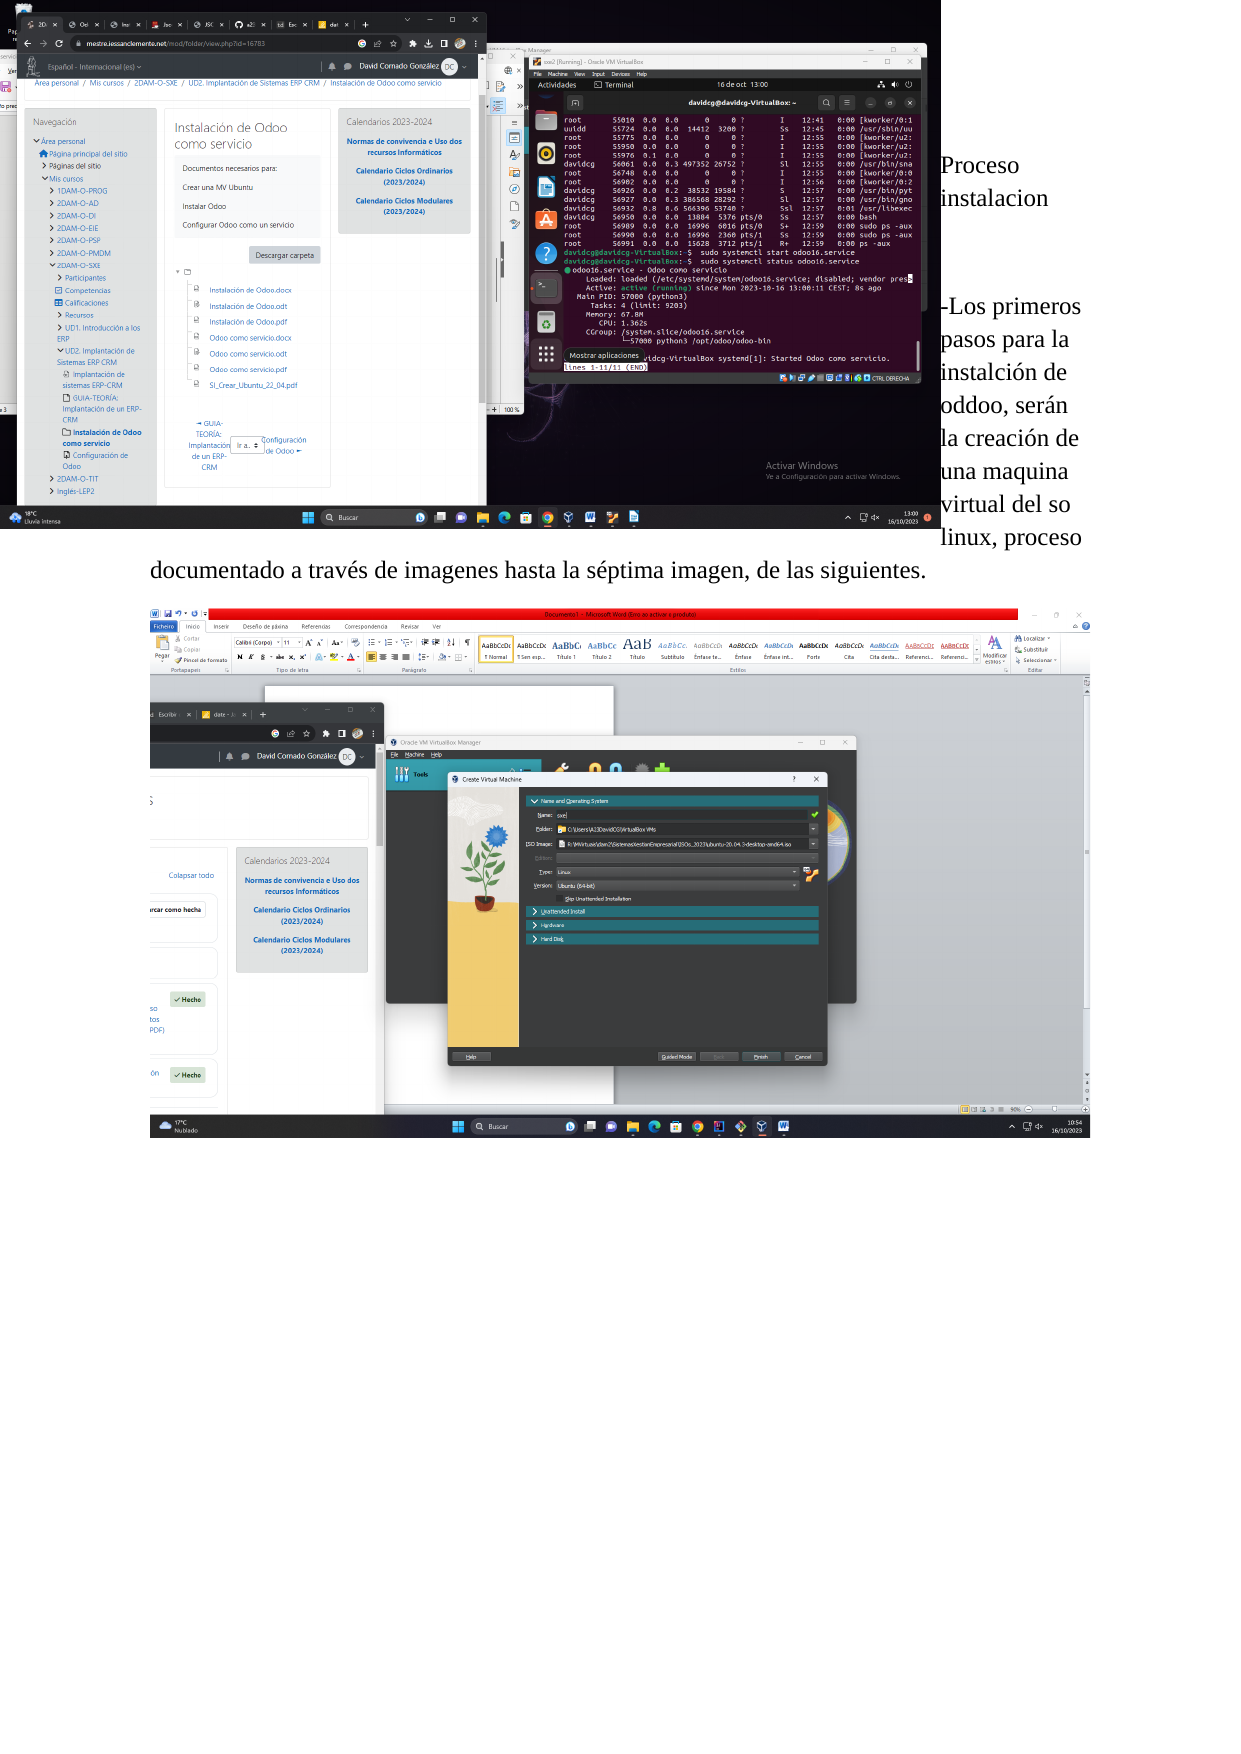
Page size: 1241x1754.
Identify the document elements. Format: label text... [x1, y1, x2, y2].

text Proceso instalacion [941, 150, 1090, 212]
picture [150, 608, 1091, 1138]
text -Los primeros pasos para la instalción de oddoo, serán la creación de una maquina virtual del so linux, proceso documentado a través de imagenes hasta la séptima imagen, de las siguientes. [150, 291, 1090, 584]
picture [0, 0, 941, 529]
